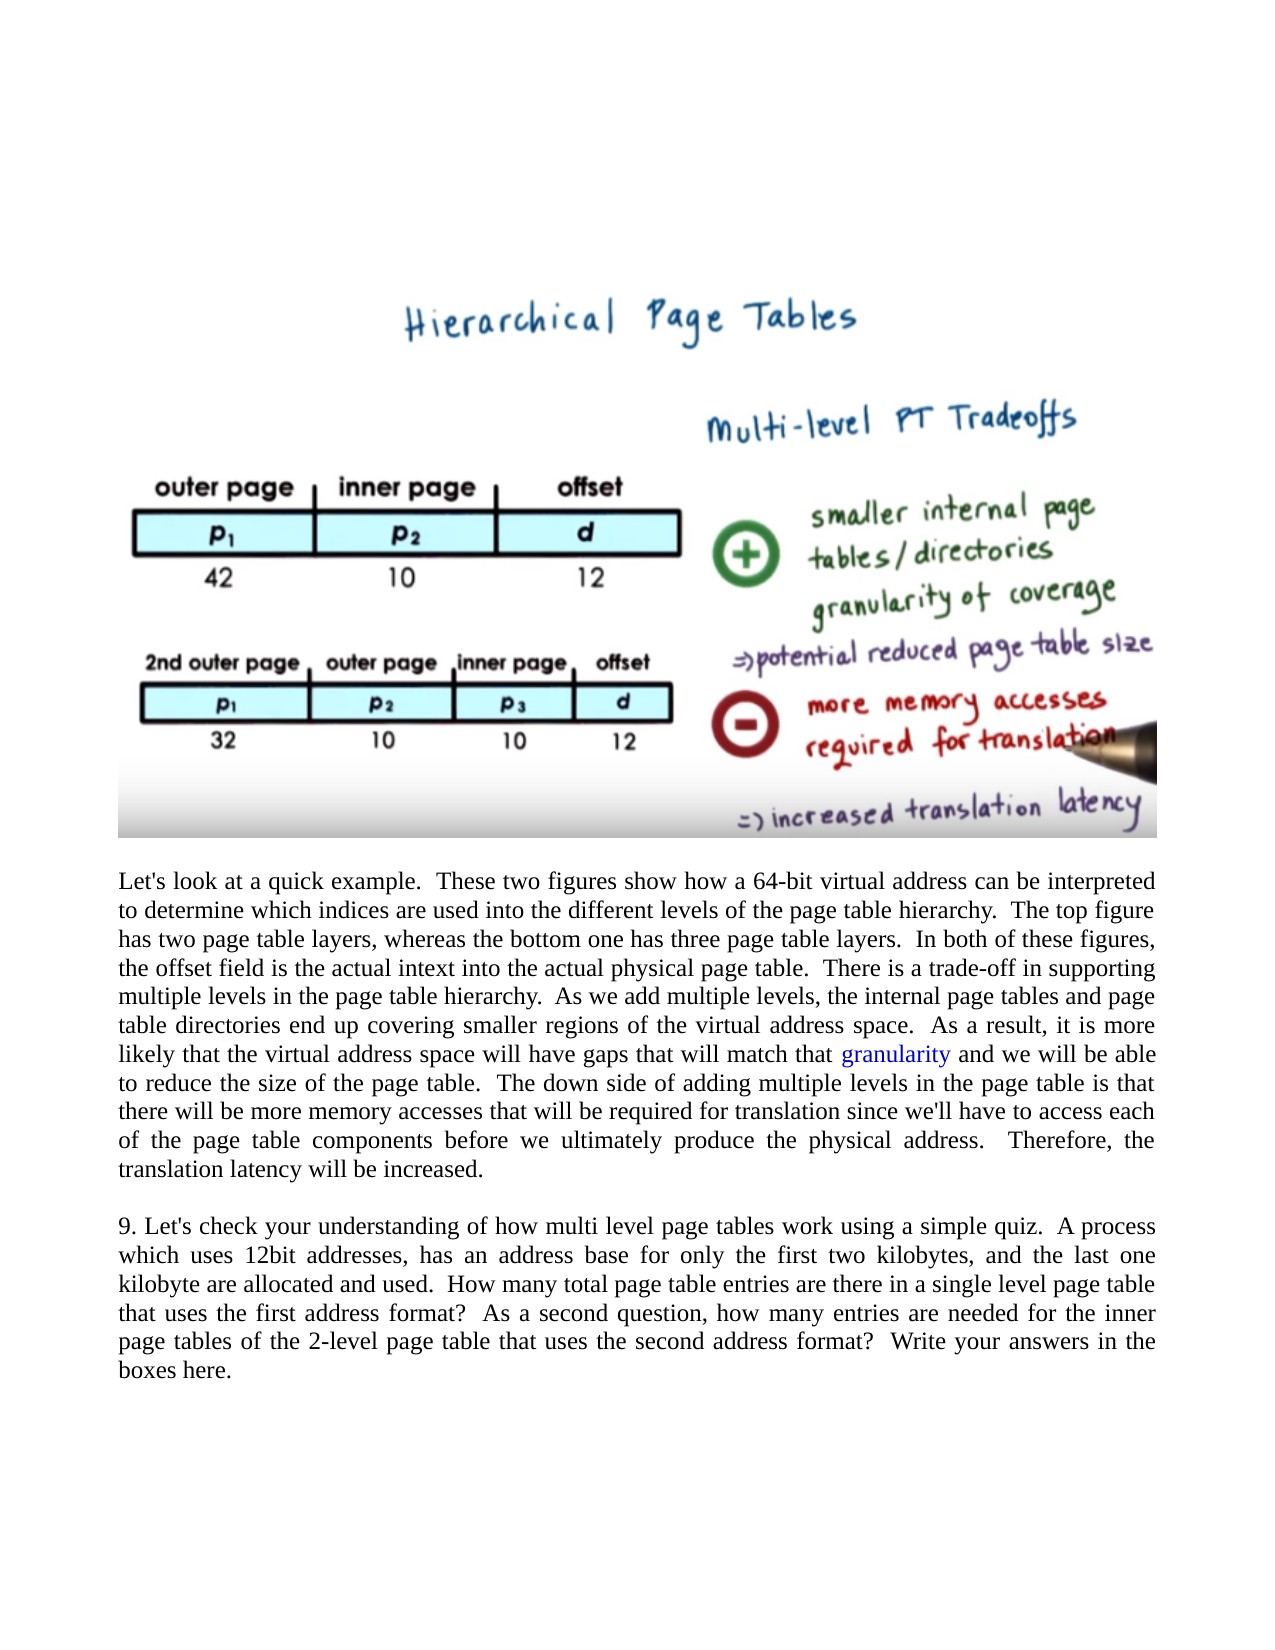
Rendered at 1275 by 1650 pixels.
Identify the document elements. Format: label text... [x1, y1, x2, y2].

text 9. Let's check your understanding of how multi level page tables work using a simple quiz. A process which uses 12bit addresses, has an address base for only the first two kilobytes, and the last one kilobyte are allocated and used. How many total page table entries are there in a single level page table that uses the first address format? As a second question, how many entries are needed for the inner page tables of the 2-level page table that uses the second address format? Write your answers in the boxes here. [118, 1211, 1157, 1384]
picture [118, 290, 1157, 838]
text Let's look at a quick example. These two figures show how a 64-bit virtual address can be interpreted to determine which indices are used into the different levels of the page table hierarchy. The top figure has two page table layers, whereas the bottom one has three page table layers. In both of these figures, the offset field is the actual intext into the actual physical page table. There is a trade-off in supporting multiple levels in the page table hierarchy. As we add multiple levels, the internal page tables and page table directories end up covering smaller regions of the virtual address space. As a result, it is more likely that the virtual address space will have gaps that will match that granularity and we will be able to reduce the size of the page table. The down side of adding multiple levels in the page table is that there will be more memory accesses that will be required for translation since we'll have to access each of the page table components before we ultimately produce the physical address. Therefore, the translation latency will be increased. [118, 866, 1157, 1183]
